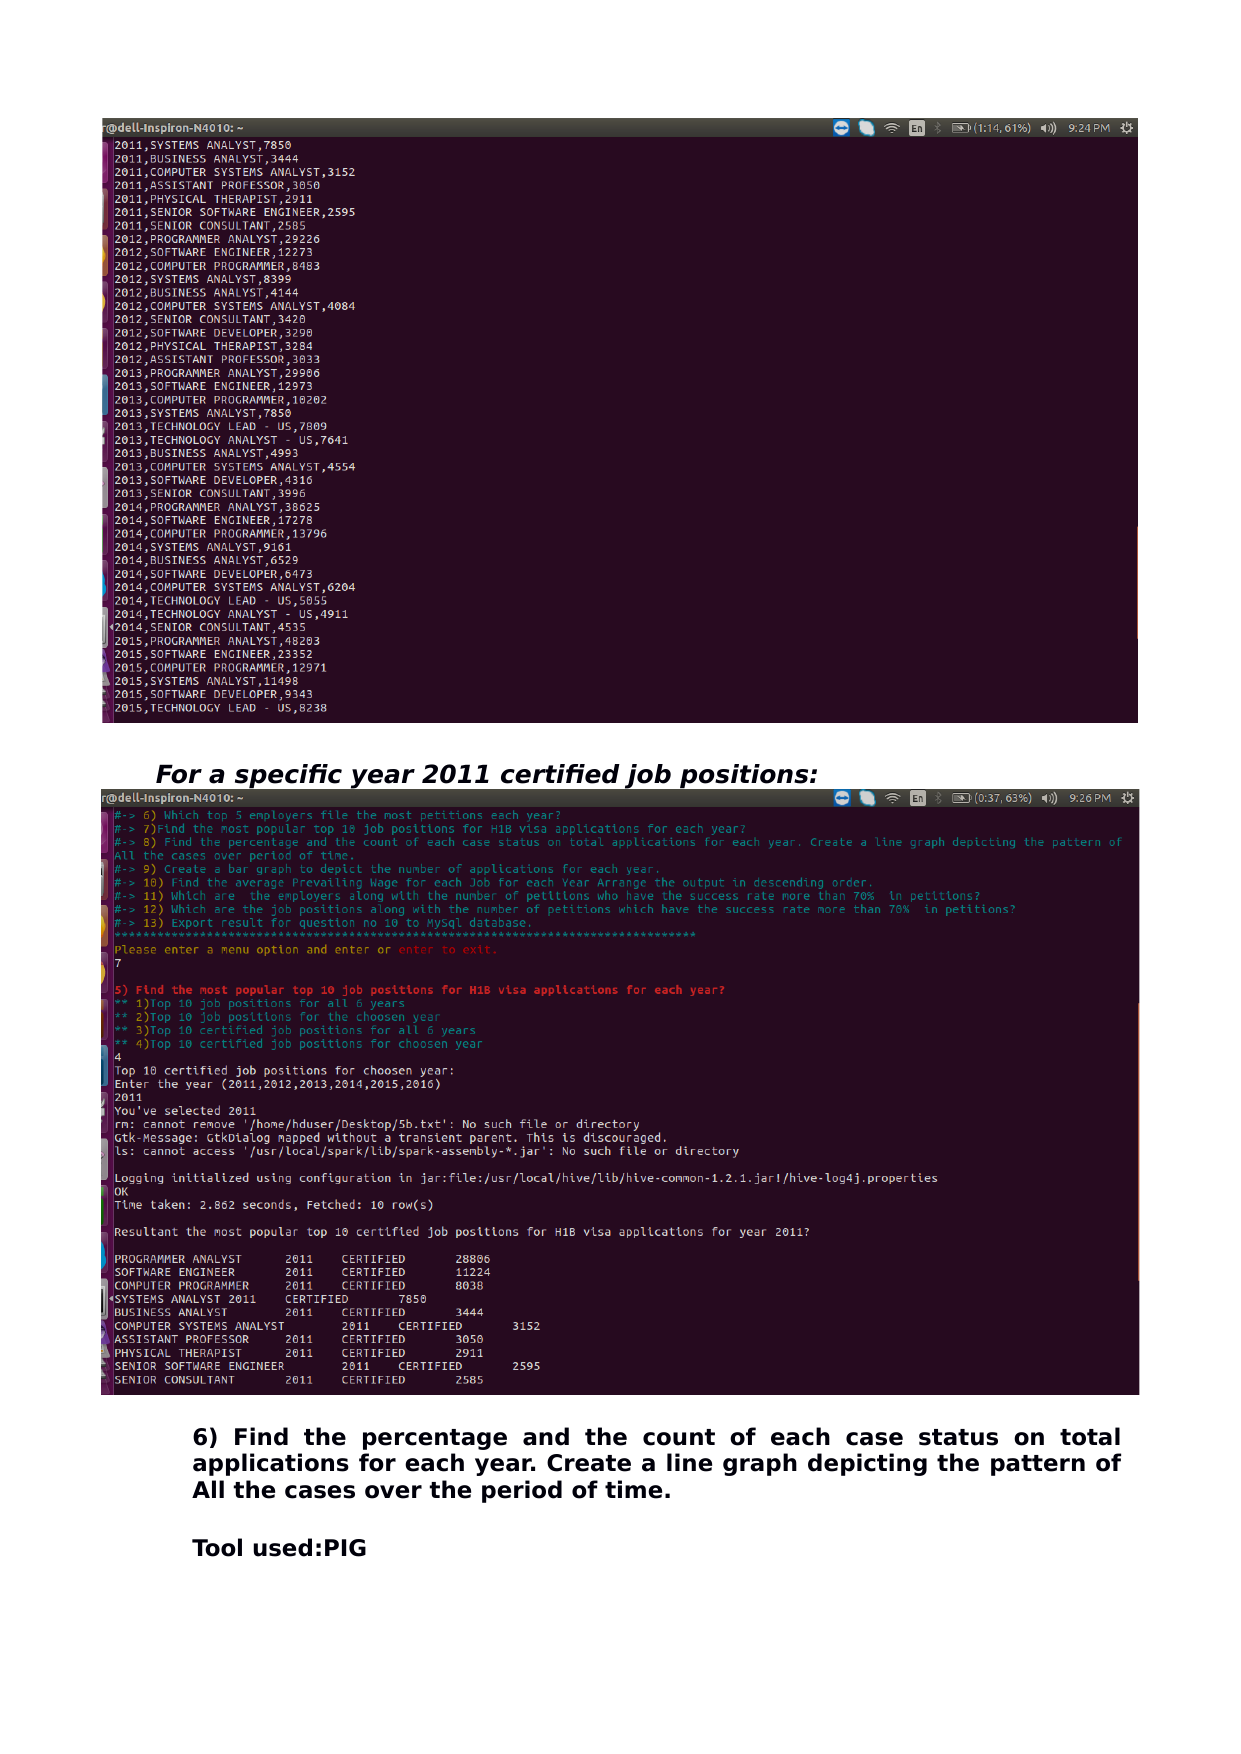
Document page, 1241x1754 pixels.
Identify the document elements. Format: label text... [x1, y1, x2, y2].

text 6) Find the percentage and the count of each case status on total applications for each year. Create a line graph depicting the pattern of All the cases over the period of time. [192, 1424, 1122, 1504]
picture [102, 118, 1138, 719]
text Tool used:PIG [192, 1535, 1122, 1562]
picture [101, 789, 1140, 1395]
text For a specific year 2011 certified job positions: [156, 760, 1122, 789]
